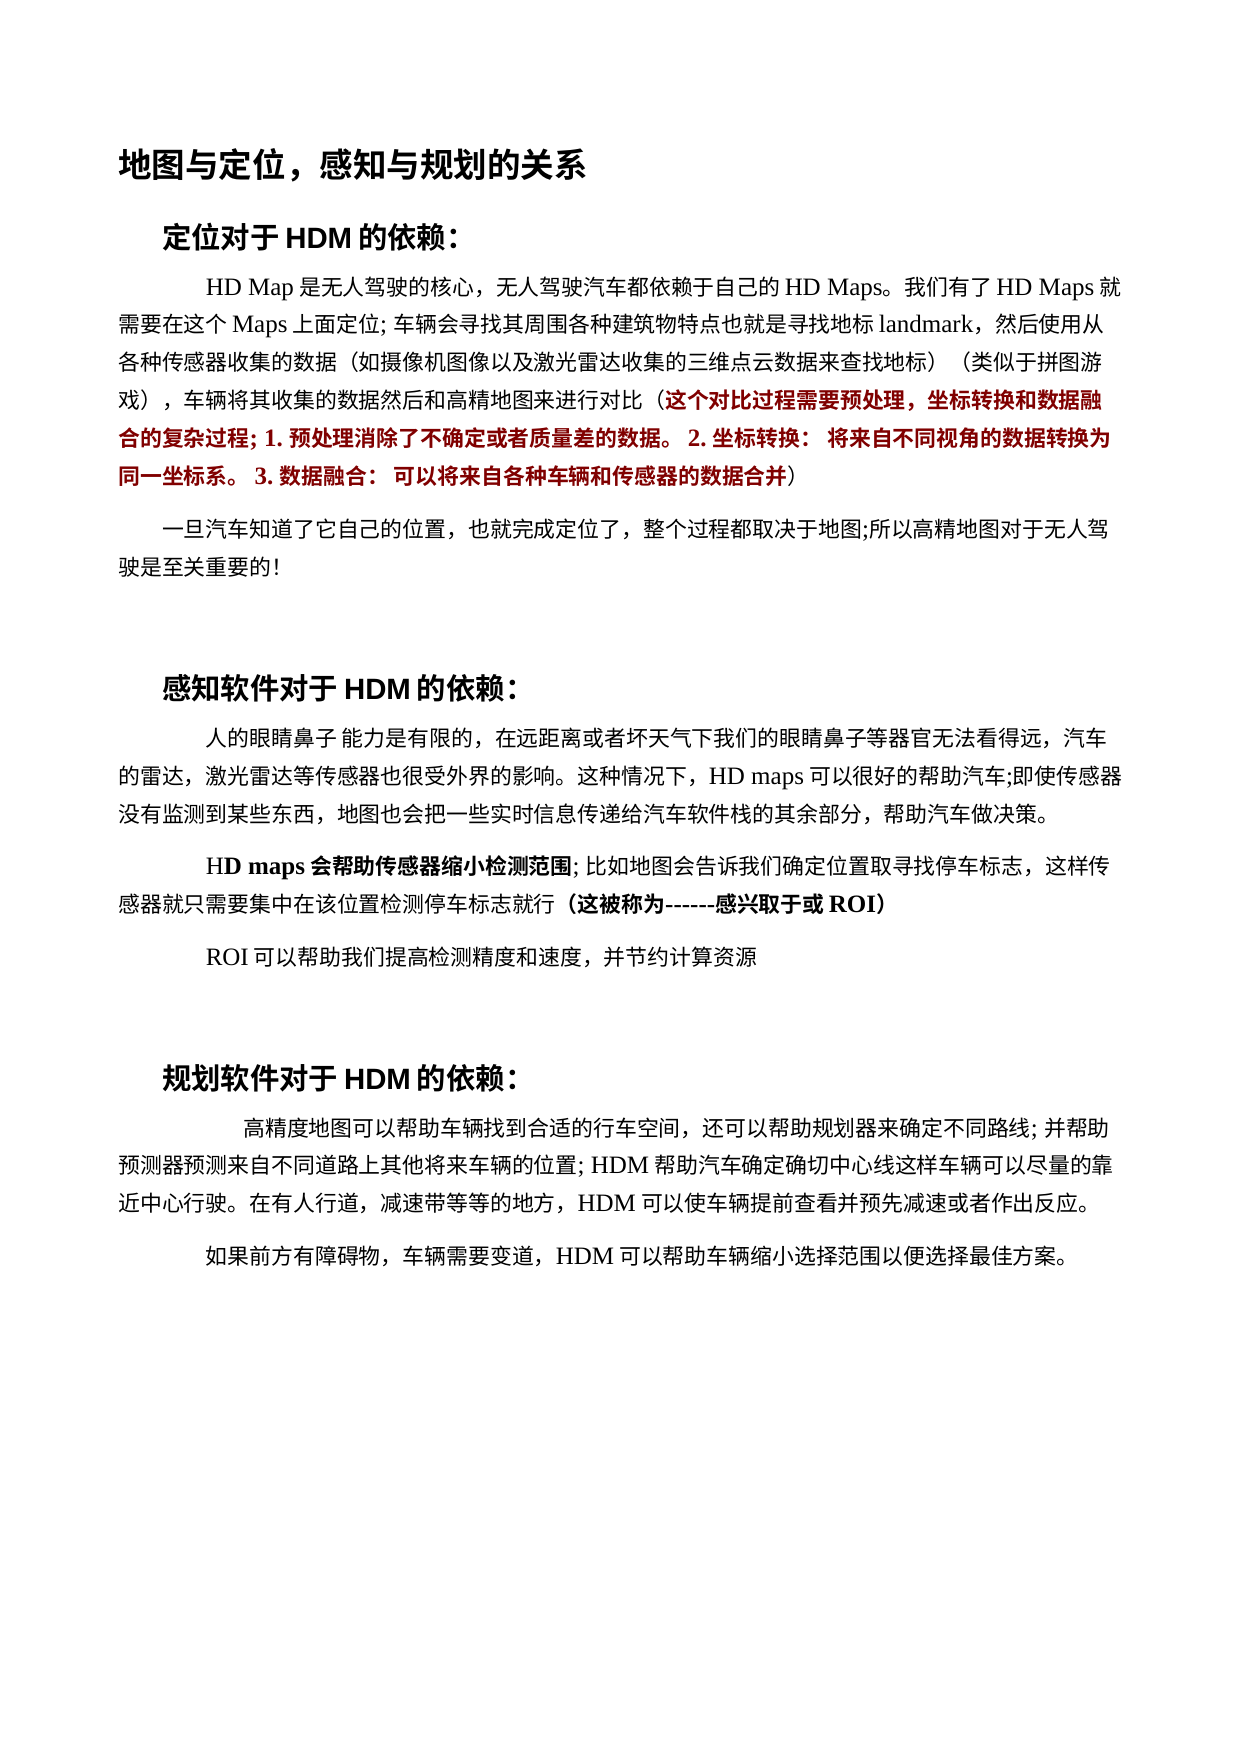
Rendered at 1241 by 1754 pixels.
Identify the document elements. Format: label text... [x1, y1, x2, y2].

subtitle 地图与定位，感知与规划的关系 [118, 139, 1122, 187]
text ROI可以帮助我们提高检测精度和速度，并节约计算资源 [118, 939, 1122, 971]
text HD Map是无人驾驶的核心，无人驾驶汽车都依赖于自己的HD Maps。我们有了HD Maps就需要在这个Maps上面定位; 车辆会寻找其周围各种建筑物特点也就是寻找地标landmark，然后使用从各种传感器收集的数据（如摄像机图像以及激光雷达收集的三维点云数据来查找地标）（类似于拼图游戏），车辆将其收集的数据然后和高精地图来进行对比（这个对比过程需要预处理，坐标转换和数据融合的复杂过程; 1. 预处理消除了不确定或者质量差的数据。 2. 坐标转换： 将来自不同视角的数据转换为同一坐标系。 3. 数据融合： 可以将来自各种车辆和传感器的数据合并） [118, 269, 1122, 491]
subtitle 定位对于HDM的依赖： [118, 214, 1122, 257]
text HD maps会帮助传感器缩小检测范围; 比如地图会告诉我们确定位置取寻找停车标志，这样传感器就只需要集中在该位置检测停车标志就行（这被称为------感兴取于或ROI） [118, 849, 1122, 919]
text 一旦汽车知道了它自己的位置，也就完成定位了，整个过程都取决于地图;所以高精地图对于无人驾驶是至关重要的！ [118, 512, 1122, 581]
text 高精度地图可以帮助车辆找到合适的行车空间，还可以帮助规划器来确定不同路线; 并帮助预测器预测来自不同道路上其他将来车辆的位置; HDM帮助汽车确定确切中心线这样车辆可以尽量的靠近中心行驶。在有人行道，减速带等等的地方，HDM可以使车辆提前查看并预先减速或者作出反应。 [118, 1111, 1122, 1218]
text 人的眼睛鼻子 能力是有限的，在远距离或者坏天气下我们的眼睛鼻子等器官无法看得远，汽车的雷达，激光雷达等传感器也很受外界的影响。这种情况下，HD maps可以很好的帮助汽车;即使传感器没有监测到某些东西，地图也会把一些实时信息传递给汽车软件栈的其余部分，帮助汽车做决策。 [118, 721, 1122, 828]
text 如果前方有障碍物，车辆需要变道，HDM可以帮助车辆缩小选择范围以便选择最佳方案。 [118, 1239, 1122, 1271]
subtitle 感知软件对于HDM的依赖： [118, 666, 1122, 708]
subtitle 规划软件对于HDM的依赖： [118, 1056, 1122, 1098]
